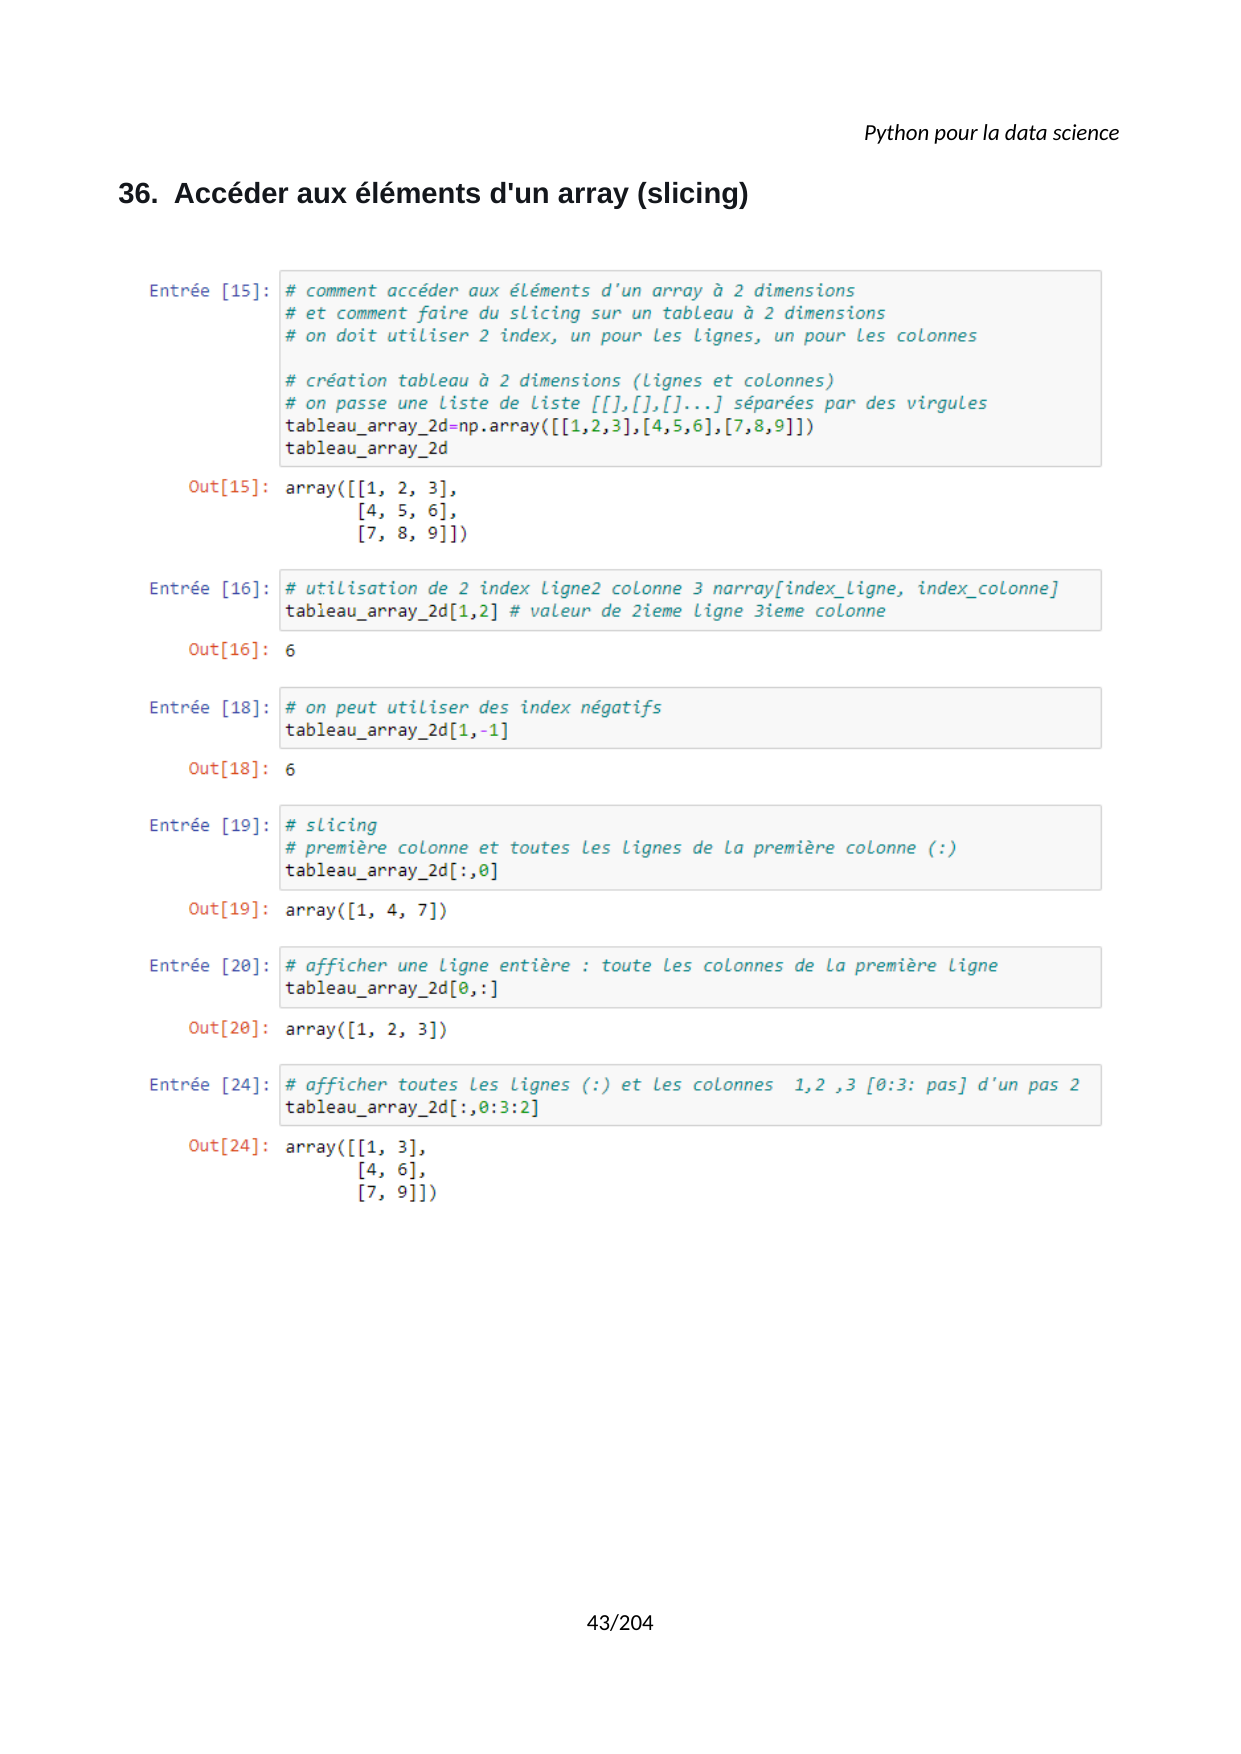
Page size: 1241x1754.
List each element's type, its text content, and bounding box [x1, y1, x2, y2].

picture [118, 249, 1122, 1219]
subtitle 36. Accéder aux éléments d'un array (slicing) [118, 176, 1122, 209]
